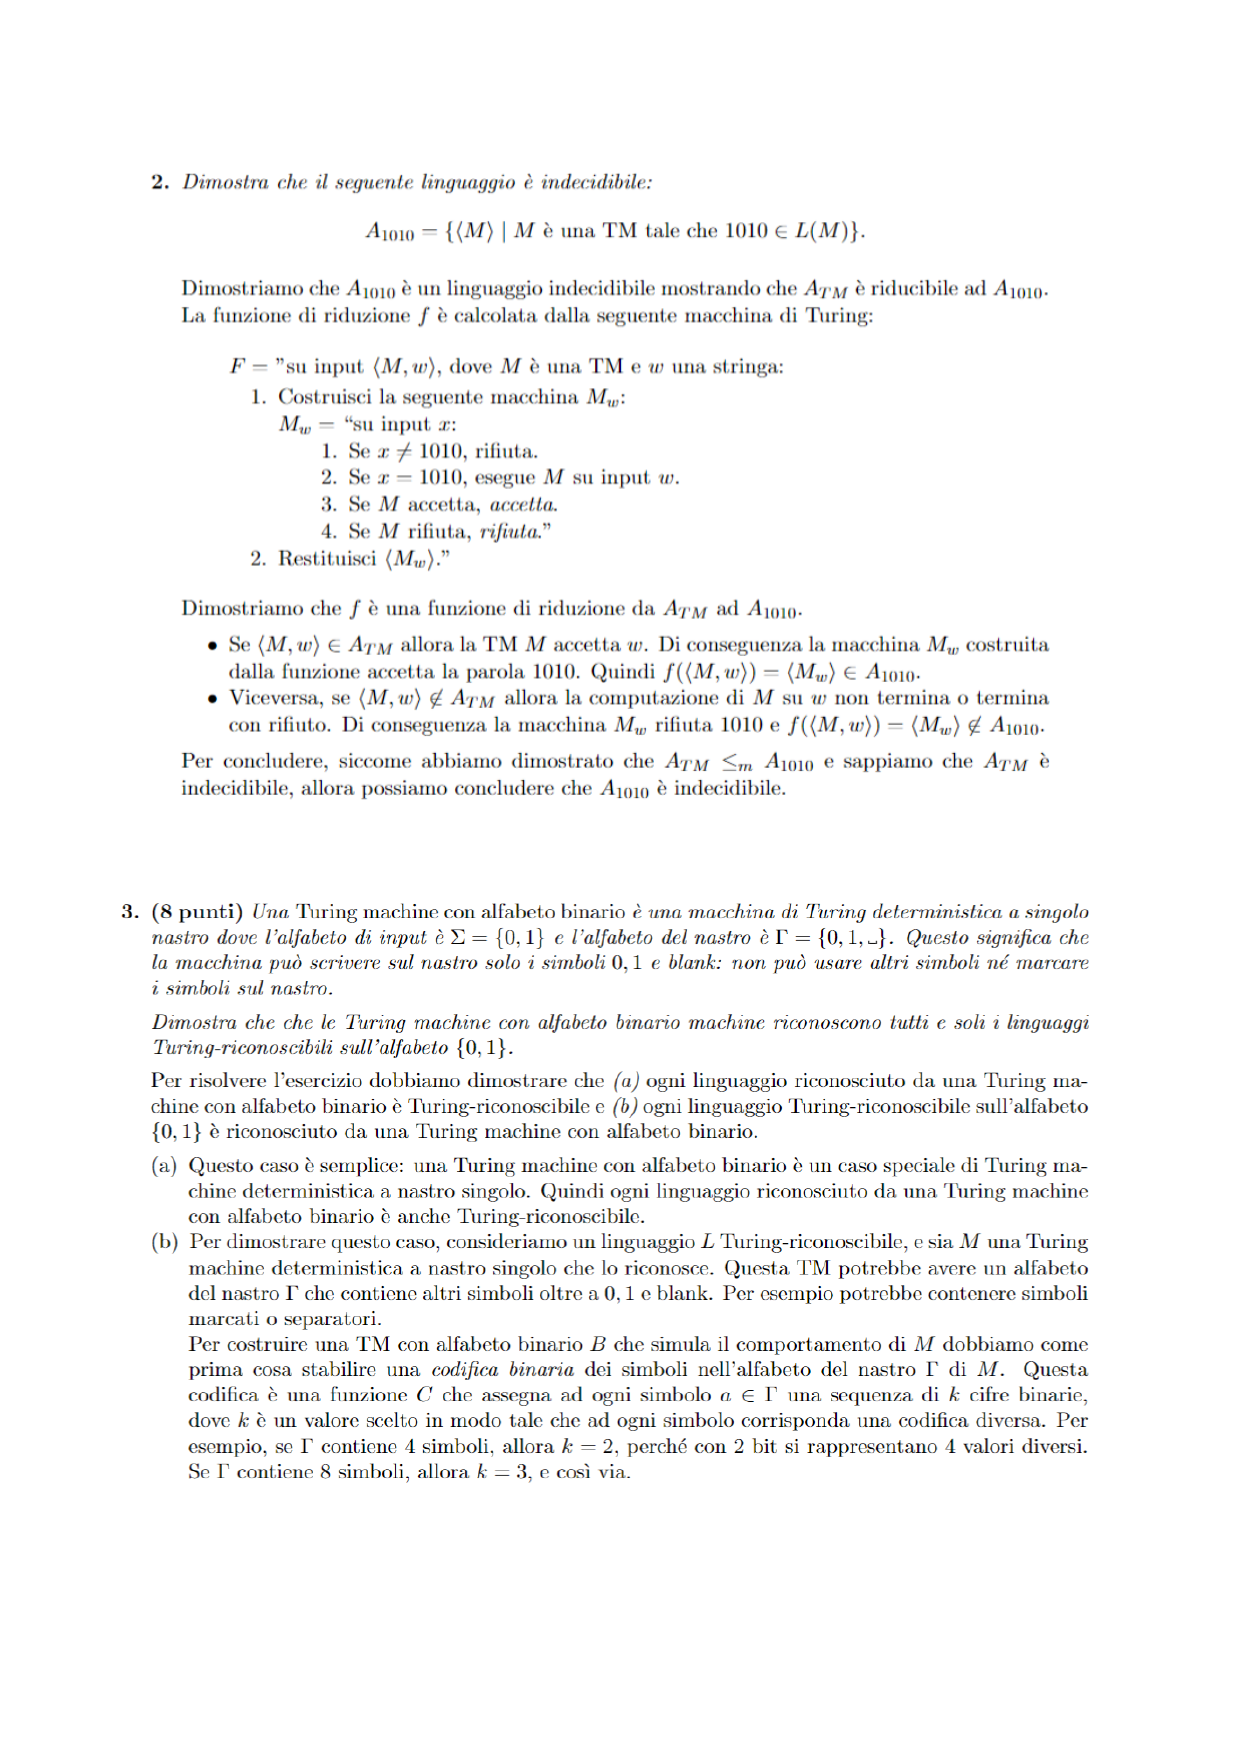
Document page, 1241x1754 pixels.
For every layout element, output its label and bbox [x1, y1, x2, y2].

picture [146, 159, 1094, 814]
picture [118, 897, 1123, 1492]
